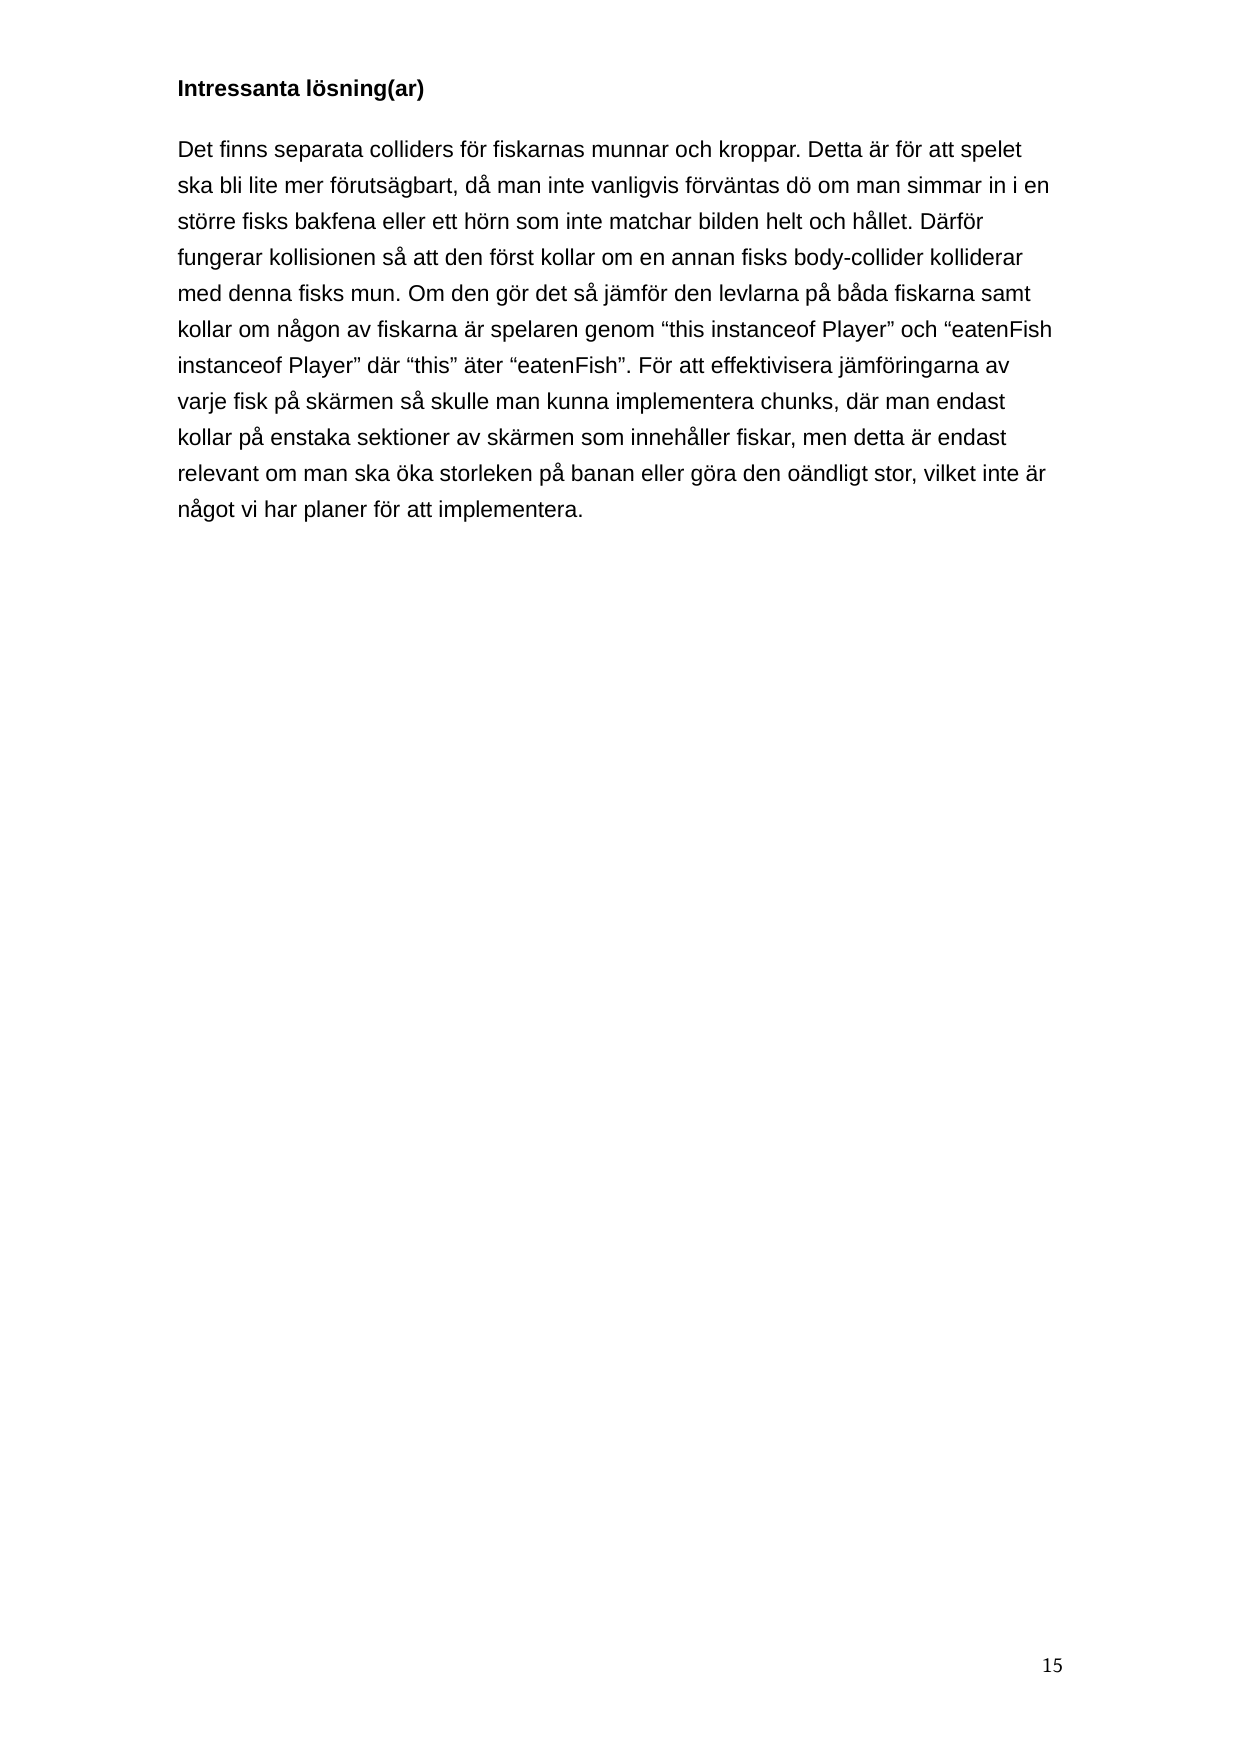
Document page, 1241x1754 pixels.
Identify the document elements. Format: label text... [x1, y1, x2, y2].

text Det finns separata colliders för fiskarnas munnar och kroppar. Detta är för att spelet ska bli lite mer förutsägbart, då man inte vanligvis förväntas dö om man simmar in i en större fisks bakfena eller ett hörn som inte matchar bilden helt och hållet. Därför fungerar kollisionen så att den först kollar om en annan fisks body-collider kolliderar med denna fisks mun. Om den gör det så jämför den levlarna på båda fiskarna samt kollar om någon av fiskarna är spelaren genom “this instanceof Player” och “eatenFish instanceof Player” där “this” äter “eatenFish”. För att effektivisera jämföringarna av varje fisk på skärmen så skulle man kunna implementera chunks, där man endast kollar på enstaka sektioner av skärmen som innehåller fiskar, men detta är endast relevant om man ska öka storleken på banan eller göra den oändligt stor, vilket inte är något vi har planer för att implementera. [177, 136, 1063, 523]
text Intressanta lösning(ar) [177, 75, 1063, 101]
